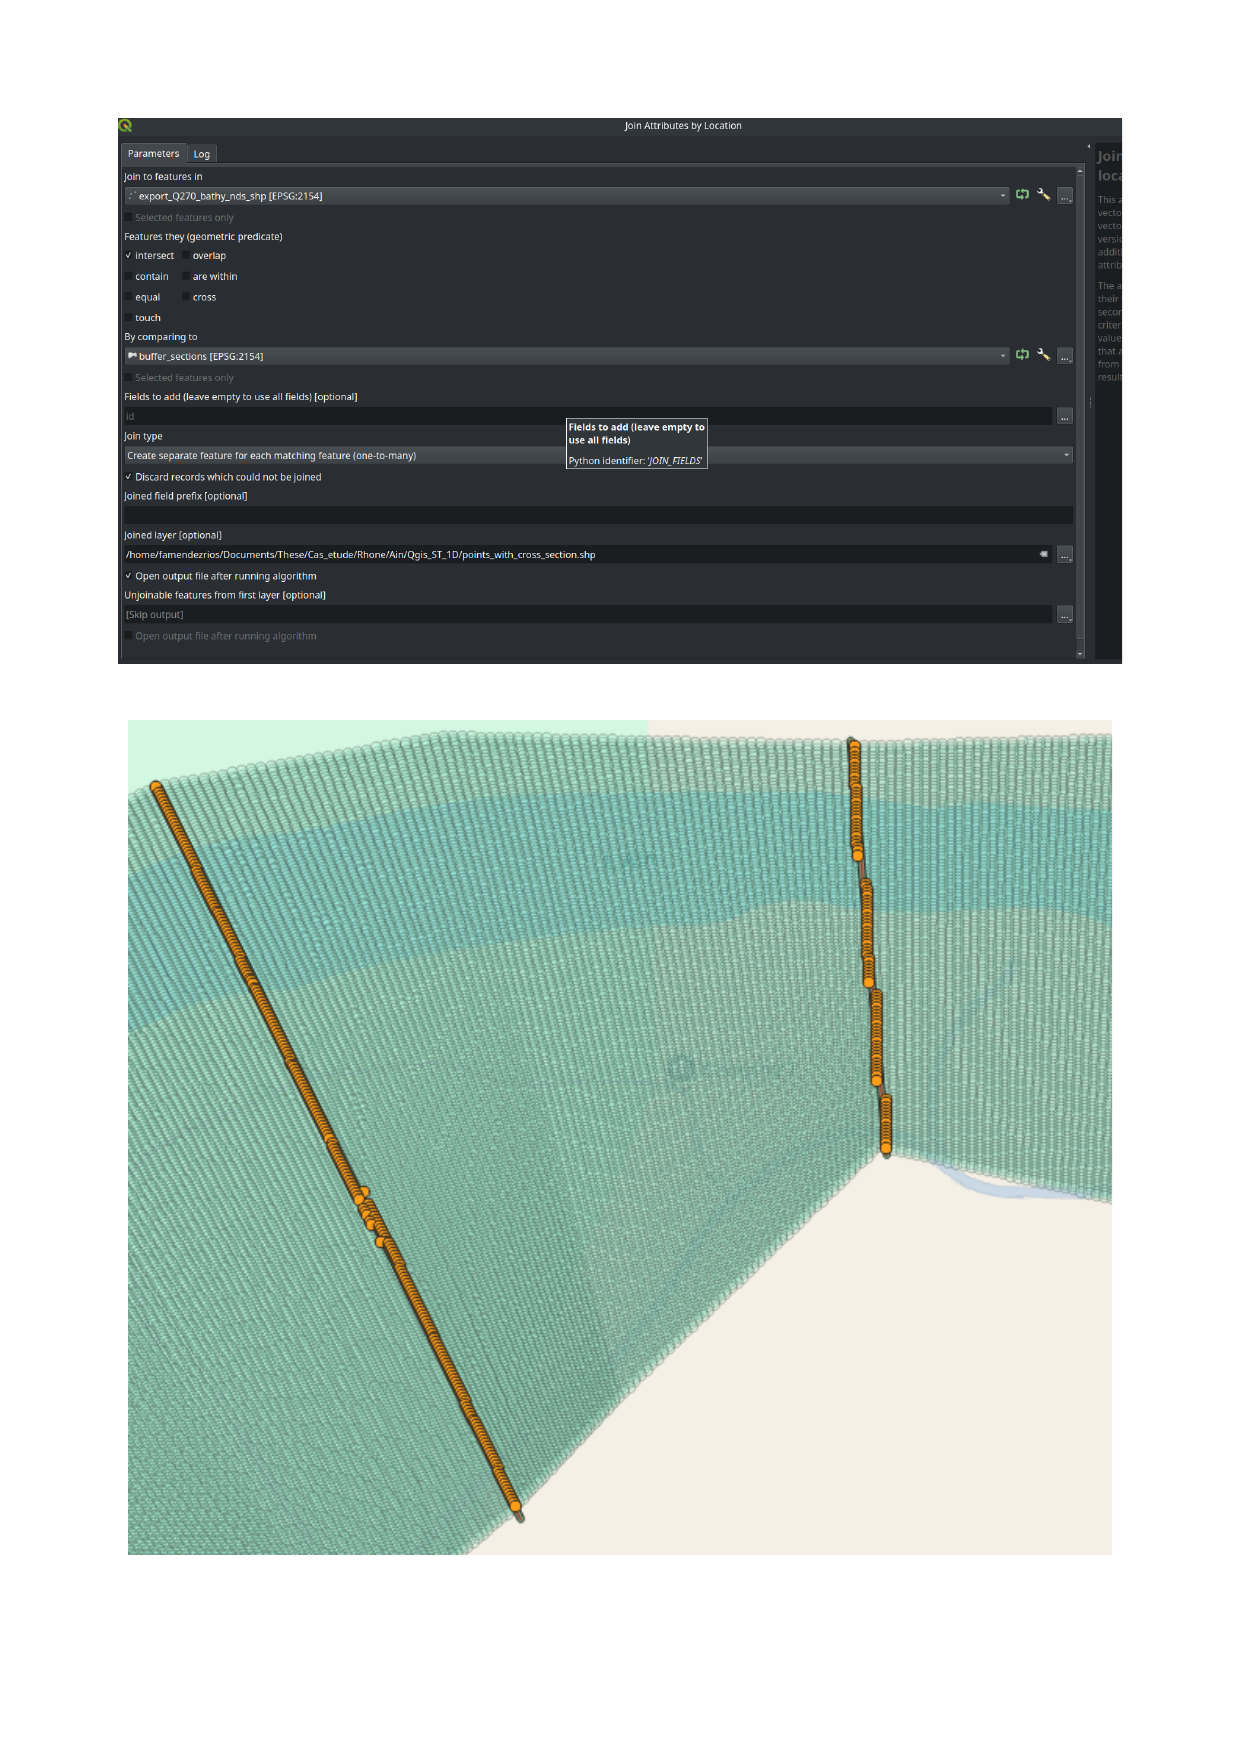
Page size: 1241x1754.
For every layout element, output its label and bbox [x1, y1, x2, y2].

picture [118, 118, 1123, 664]
picture [128, 720, 1113, 1555]
